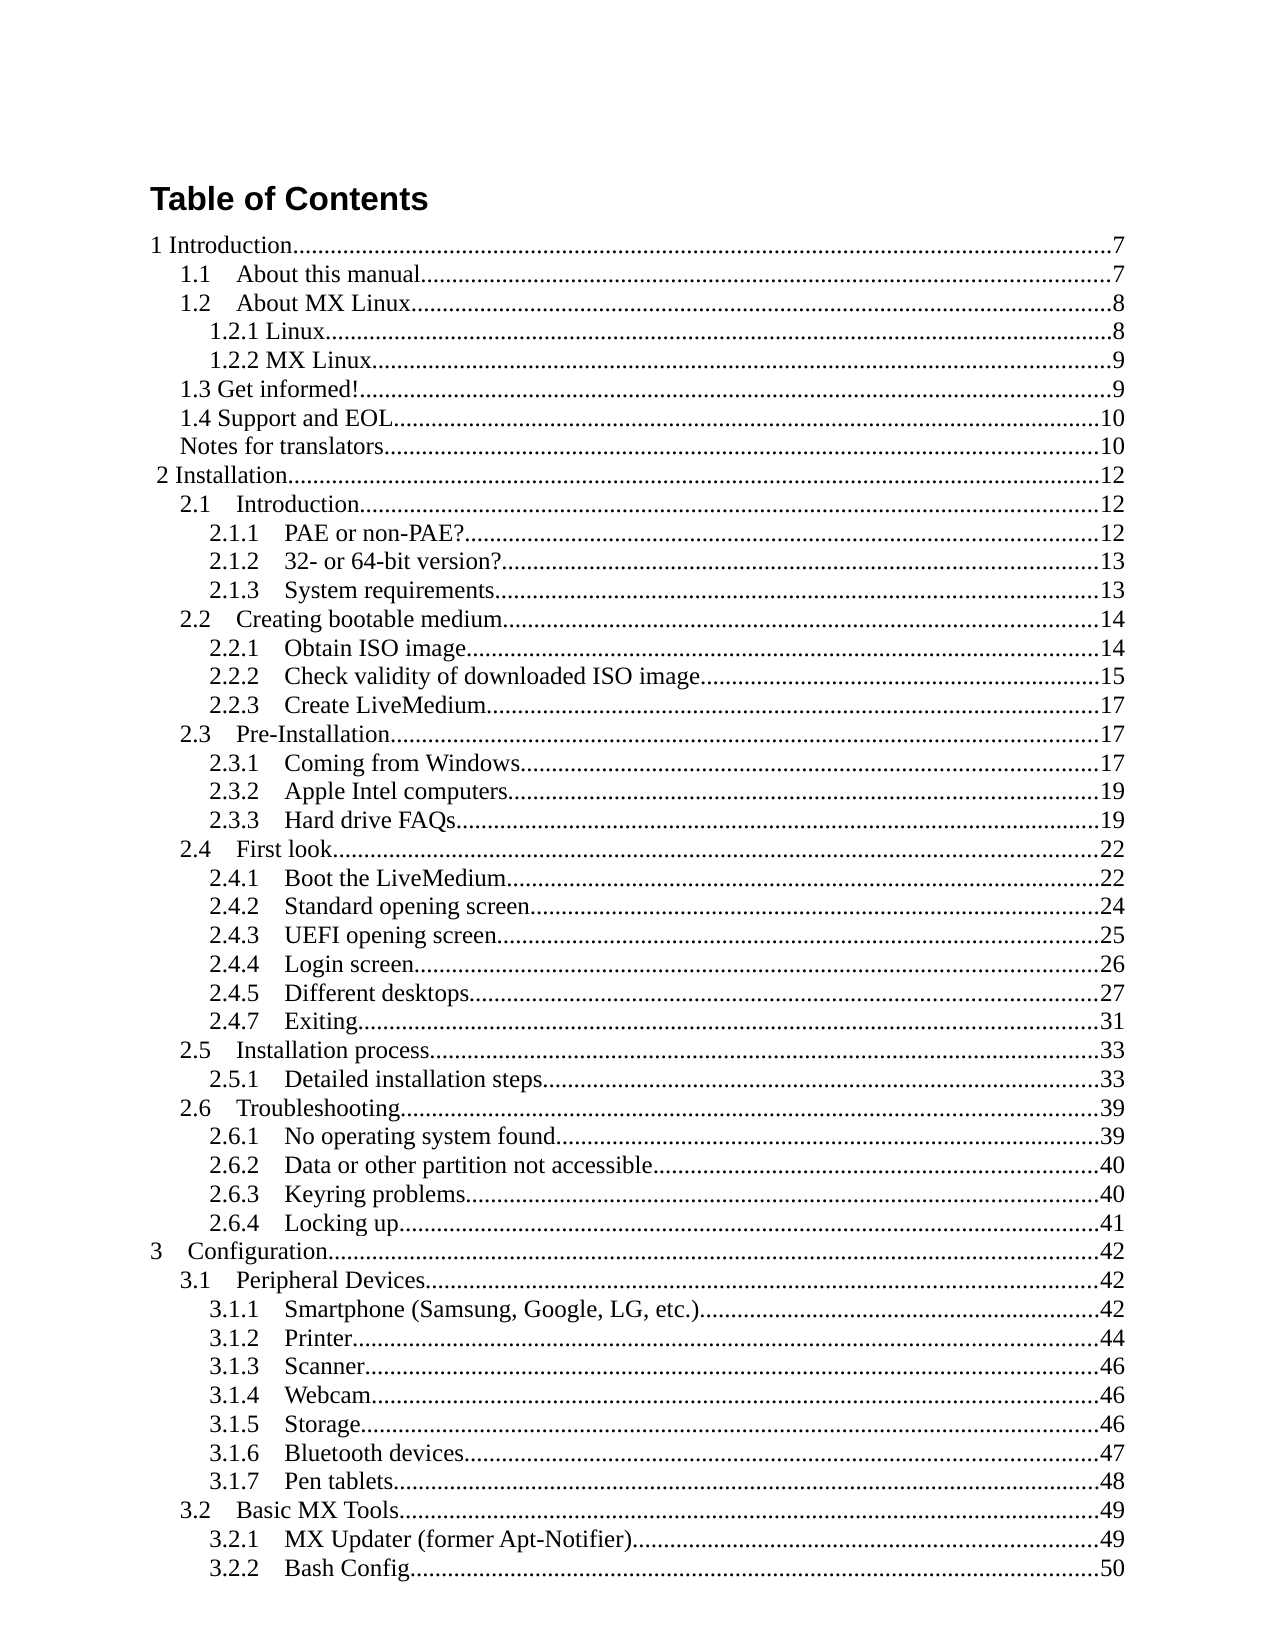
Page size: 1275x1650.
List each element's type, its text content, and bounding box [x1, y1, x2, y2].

text 2.5.1 Detailed installation steps 33 [209, 1064, 1125, 1093]
text 3.1.2 Printer 44 [209, 1323, 1125, 1351]
text 2.2.2 Check validity of downloaded ISO image 15 [209, 661, 1125, 690]
text 2.1.1 PAE or non-PAE? 12 [209, 518, 1125, 546]
text 2.1.3 System requirements 13 [209, 575, 1125, 604]
text 2.4.3 UEFI opening screen 25 [209, 920, 1125, 949]
text 3.1.7 Pen tablets 48 [209, 1466, 1125, 1495]
text 2.4.5 Different desktops 27 [209, 978, 1125, 1006]
text 3.1.4 Webcam 46 [209, 1380, 1125, 1409]
text 1.2.2 MX Linux 9 [209, 345, 1125, 374]
text 3.1.1 Smartphone (Samsung, Google, LG, etc.) 42 [209, 1294, 1125, 1323]
text 2.3.1 Coming from Windows 17 [209, 748, 1125, 776]
text 2.4.2 Standard opening screen 24 [209, 891, 1125, 920]
text 2.4.1 Boot the LiveMedium 22 [209, 863, 1125, 891]
text 2.4.7 Exiting 31 [209, 1006, 1125, 1035]
text 2.6.3 Keyring problems 40 [209, 1179, 1125, 1208]
text 2.6.2 Data or other partition not accessible. 40 [209, 1150, 1125, 1179]
text 3.2.1 MX Updater (former Apt-Notifier) 49 [209, 1524, 1125, 1553]
text 2.1.2 32- or 64-bit version? 13 [209, 546, 1125, 575]
text 2.2.1 Obtain ISO image 14 [209, 633, 1125, 661]
text 2.3.3 Hard drive FAQs 19 [209, 805, 1125, 834]
subtitle Table of Contents [150, 179, 1125, 218]
text 2.6.1 No operating system found 39 [209, 1121, 1125, 1150]
text 1.2.1 Linux 8 [209, 316, 1125, 345]
text 2.6.4 Locking up 41 [209, 1208, 1125, 1236]
text 3.1.3 Scanner 46 [209, 1351, 1125, 1380]
text 2.4.4 Login screen 26 [209, 949, 1125, 978]
text 2.2.3 Create LiveMedium 17 [209, 690, 1125, 719]
text 3.2.2 Bash Config 50 [209, 1553, 1125, 1581]
text 3.1.6 Bluetooth devices 47 [209, 1438, 1125, 1466]
text 3.1.5 Storage 46 [209, 1409, 1125, 1438]
text 2.3.2 Apple Intel computers 19 [209, 776, 1125, 805]
